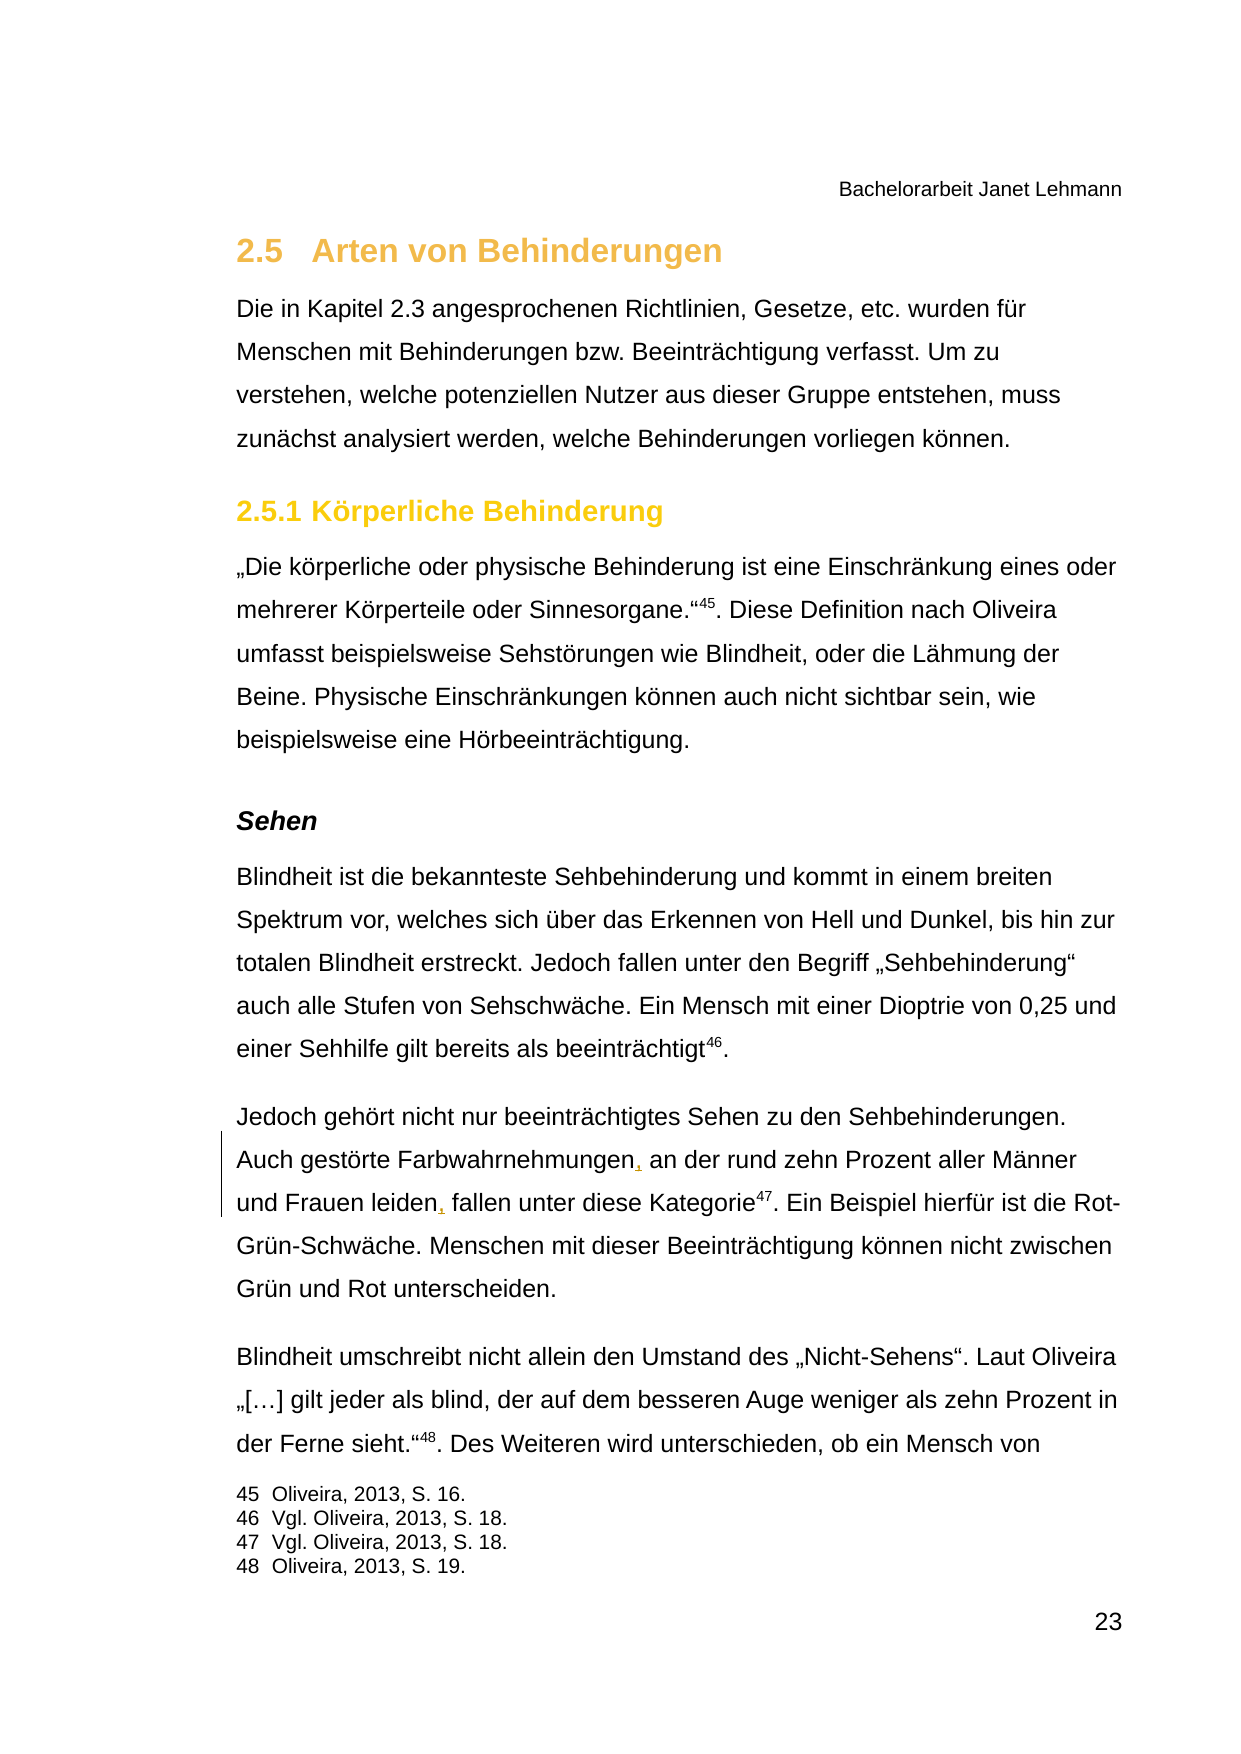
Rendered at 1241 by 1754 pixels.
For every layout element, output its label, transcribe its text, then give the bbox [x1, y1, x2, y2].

subtitle Sehen [236, 805, 1122, 837]
text Jedoch gehört nicht nur beeinträchtigtes Sehen zu den Sehbehinderungen. Auch gestörte Farbwahrnehmungen, an der rund zehn Prozent aller Männer und Frauen leiden, fallen unter diese Kategorie. Ein Beispiel hierfür ist die Rot-Grün-Schwäche. Menschen mit dieser Beeinträchtigung können nicht zwischen Grün und Rot unterscheiden. [236, 1102, 1122, 1303]
subtitle Körperliche Behinderung [236, 494, 1122, 527]
text Vgl. Oliveira, 2013, S. 18. [236, 1506, 1122, 1530]
text Die in Kapitel 2.3 angesprochenen Richtlinien, Gesetze, etc. wurden für Menschen mit Behinderungen bzw. Beeinträchtigung verfasst. Um zu verstehen, welche potenziellen Nutzer aus dieser Gruppe entstehen, muss zunächst analysiert werden, welche Behinderungen vorliegen können. [236, 294, 1122, 452]
subtitle Arten von Behinderungen [236, 231, 1122, 269]
text Vgl. Oliveira, 2013, S. 18. [236, 1530, 1122, 1554]
text Blindheit ist die bekannteste Sehbehinderung und kommt in einem breiten Spektrum vor, welches sich über das Erkennen von Hell und Dunkel, bis hin zur totalen Blindheit erstreckt. Jedoch fallen unter den Begriff „Sehbehinderung“ auch alle Stufen von Sehschwäche. Ein Mensch mit einer Dioptrie von 0,25 und einer Sehhilfe gilt bereits als beeinträchtigt. [236, 861, 1122, 1063]
text „Die körperliche oder physische Behinderung ist eine Einschränkung eines oder mehrerer Körperteile oder Sinnesorgane.“. Diese Definition nach Oliveira umfasst beispielsweise Sehstörungen wie Blindheit, oder die Lähmung der Beine. Physische Einschränkungen können auch nicht sichtbar sein, wie beispielsweise eine Hörbeeinträchtigung. [236, 552, 1122, 753]
text Blindheit umschreibt nicht allein den Umstand des „Nicht-Sehens“. Laut Oliveira „[…] gilt jeder als blind, der auf dem besseren Auge weniger als zehn Prozent in der Ferne sieht.“. Des Weiteren wird unterschieden, ob ein Mensch von [236, 1342, 1122, 1457]
text Oliveira, 2013, S. 16. [236, 1482, 1122, 1506]
text Oliveira, 2013, S. 19. [236, 1554, 1122, 1578]
